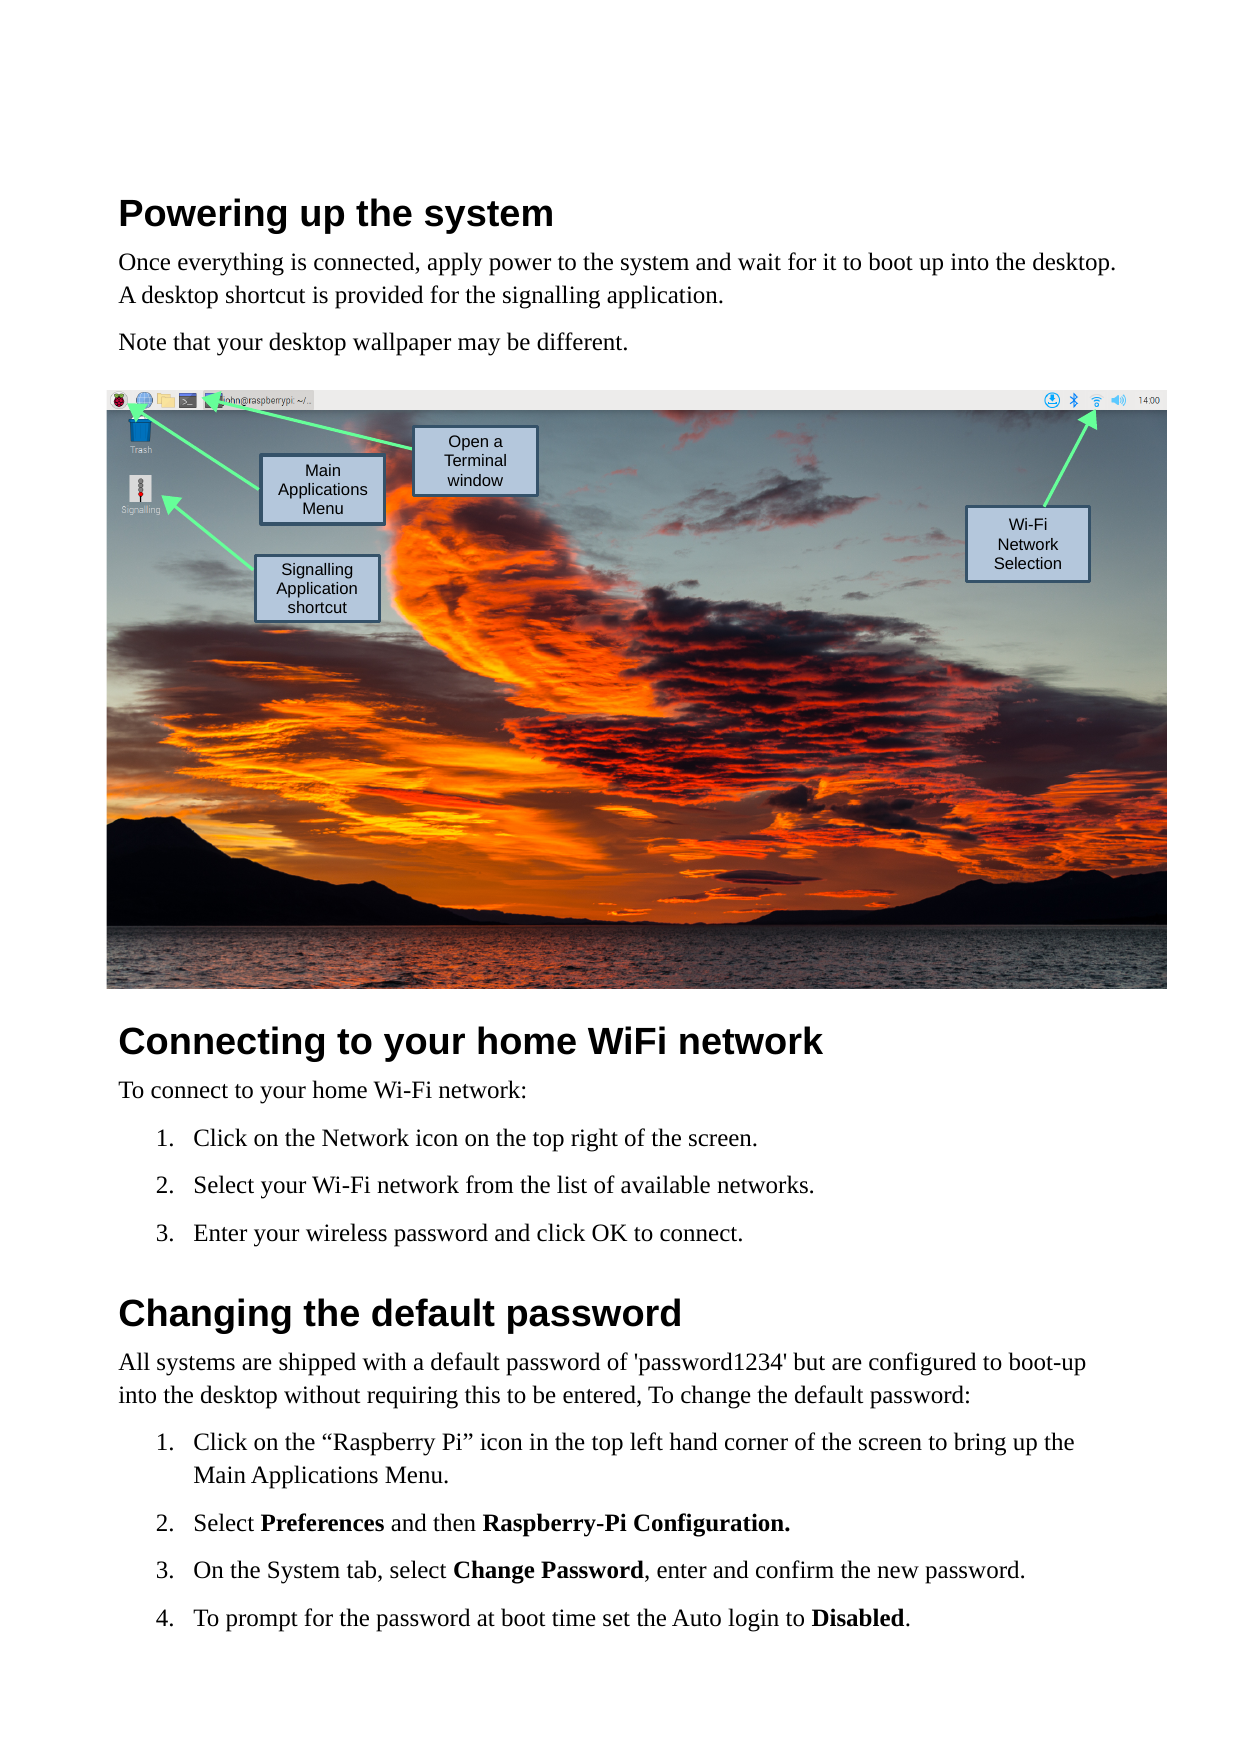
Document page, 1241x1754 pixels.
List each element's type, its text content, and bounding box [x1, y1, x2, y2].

subtitle Changing the default password [118, 1291, 1122, 1334]
list Select your Wi-Fi network from the list of available networks. [156, 1170, 1122, 1199]
text Note that your desktop wallpaper may be different. [118, 327, 1122, 356]
text Once everything is connected, apply power to the system and wait for it to boot up into the desktop. A desktop shortcut is provided for the signalling application. [118, 247, 1122, 309]
list On the System tab, select Change Password, enter and confirm the new password. [156, 1556, 1122, 1584]
subtitle Powering up the system [118, 191, 1122, 234]
text All systems are shipped with a default password of 'password1234' but are configured to boot-up into the desktop without requiring this to be entered, To change the default password: [118, 1347, 1122, 1408]
list Click on the “Raspberry Pi” icon in the top left hand corner of the screen to bring up the Main Applications Menu. [156, 1427, 1122, 1489]
list Click on the Network icon on the top right of the screen. [156, 1123, 1122, 1151]
text To connect to your home Wi-Fi network: [118, 1075, 1122, 1104]
subtitle Connecting to your home WiFi network [118, 1019, 1122, 1063]
list Select Preferences and then Raspberry-Pi Configuration. [156, 1508, 1122, 1537]
list Enter your wireless password and click OK to connect. [156, 1218, 1122, 1247]
list To prompt for the password at boot time set the Auto login to Disabled. [156, 1603, 1122, 1632]
